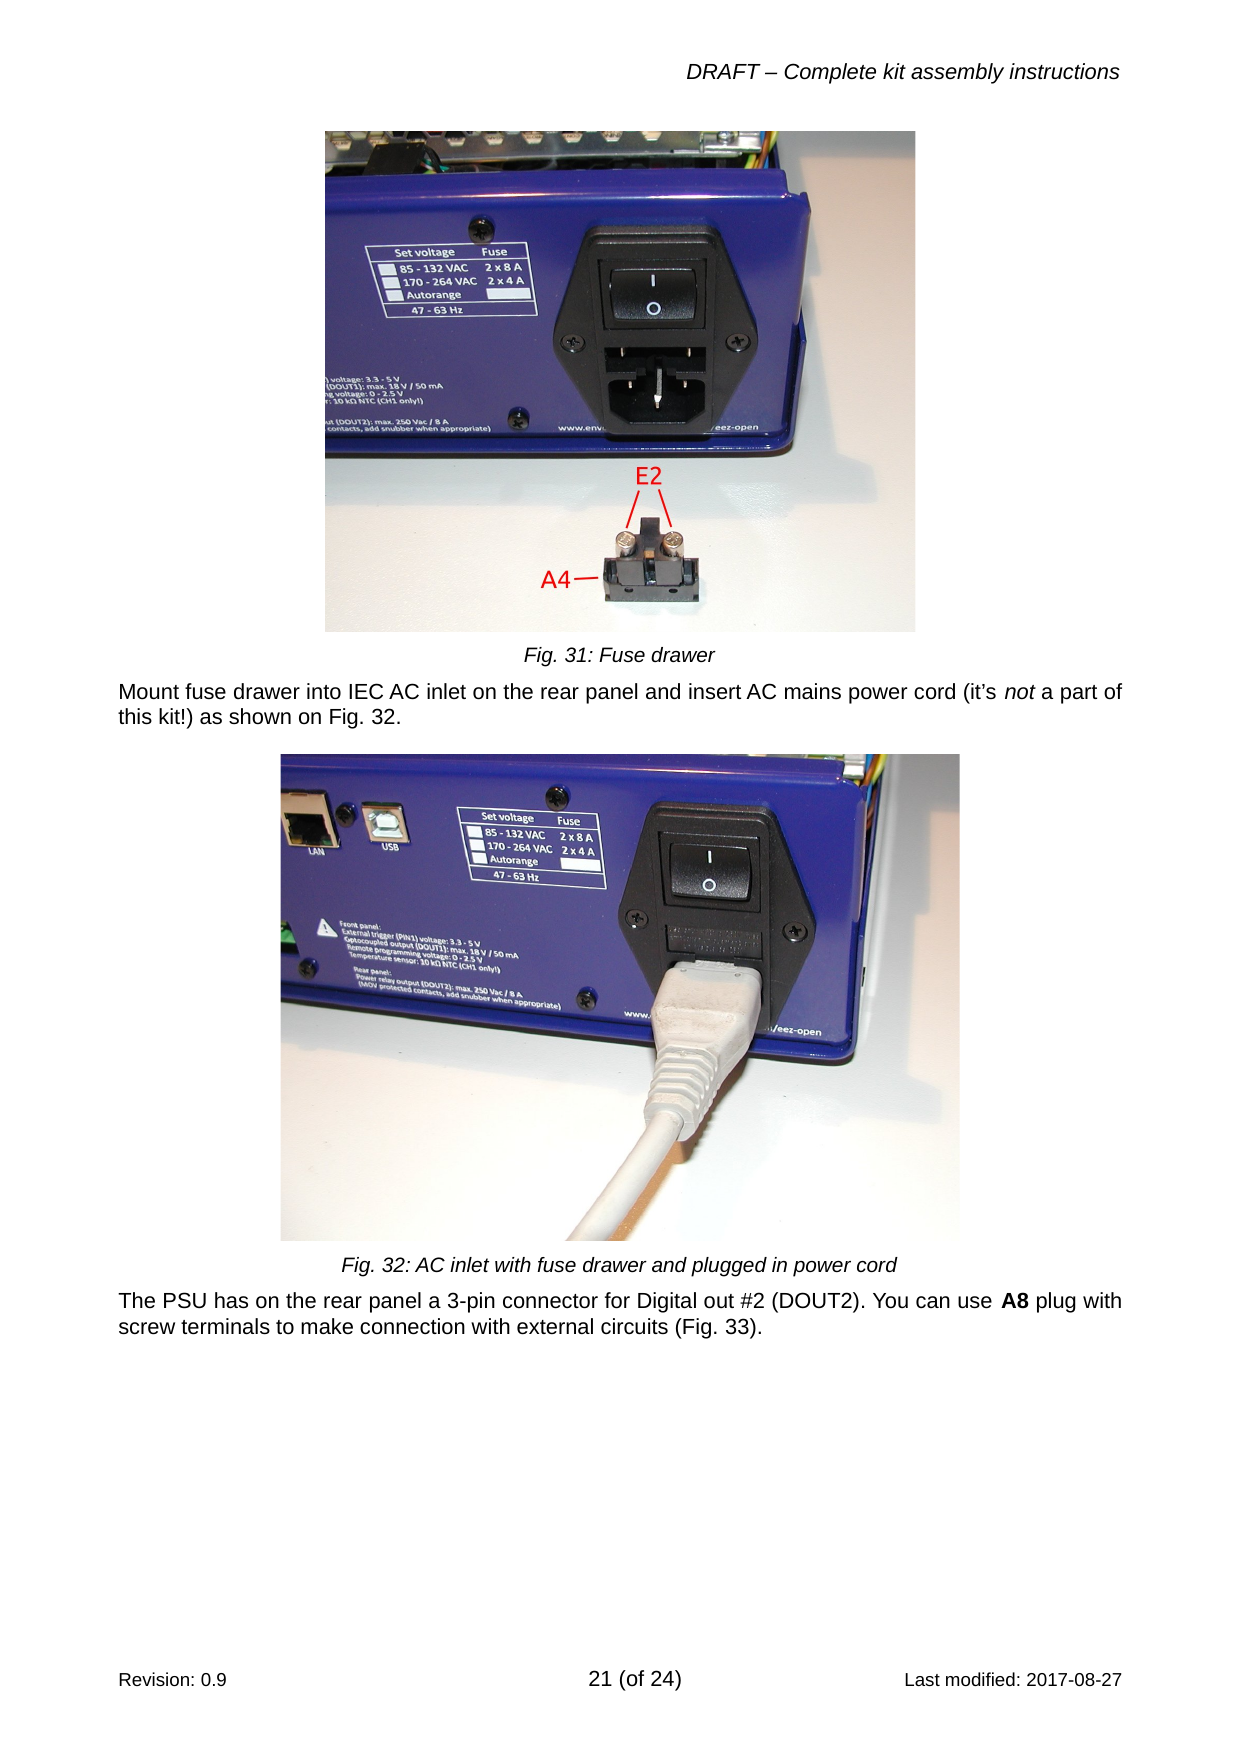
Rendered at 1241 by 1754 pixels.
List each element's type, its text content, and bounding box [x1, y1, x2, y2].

text Mount fuse drawer into IEC AC inlet on the rear panel and insert AC mains power cord (it’s not a part of this kit!) as shown on Fig. 32. [118, 131, 1122, 729]
text The PSU has on the rear panel a 3-pin connector for Digital out #2 (DOUT2). You can use A8 plug with screw terminals to make connection with external circuits (Fig. 33). [118, 1146, 1122, 1339]
text Fig. 32: AC inlet with fuse drawer and plugged in power cord [281, 1241, 960, 1277]
picture [325, 131, 916, 632]
text Fig. 31: Fuse drawer [325, 632, 915, 667]
picture [280, 754, 960, 1241]
